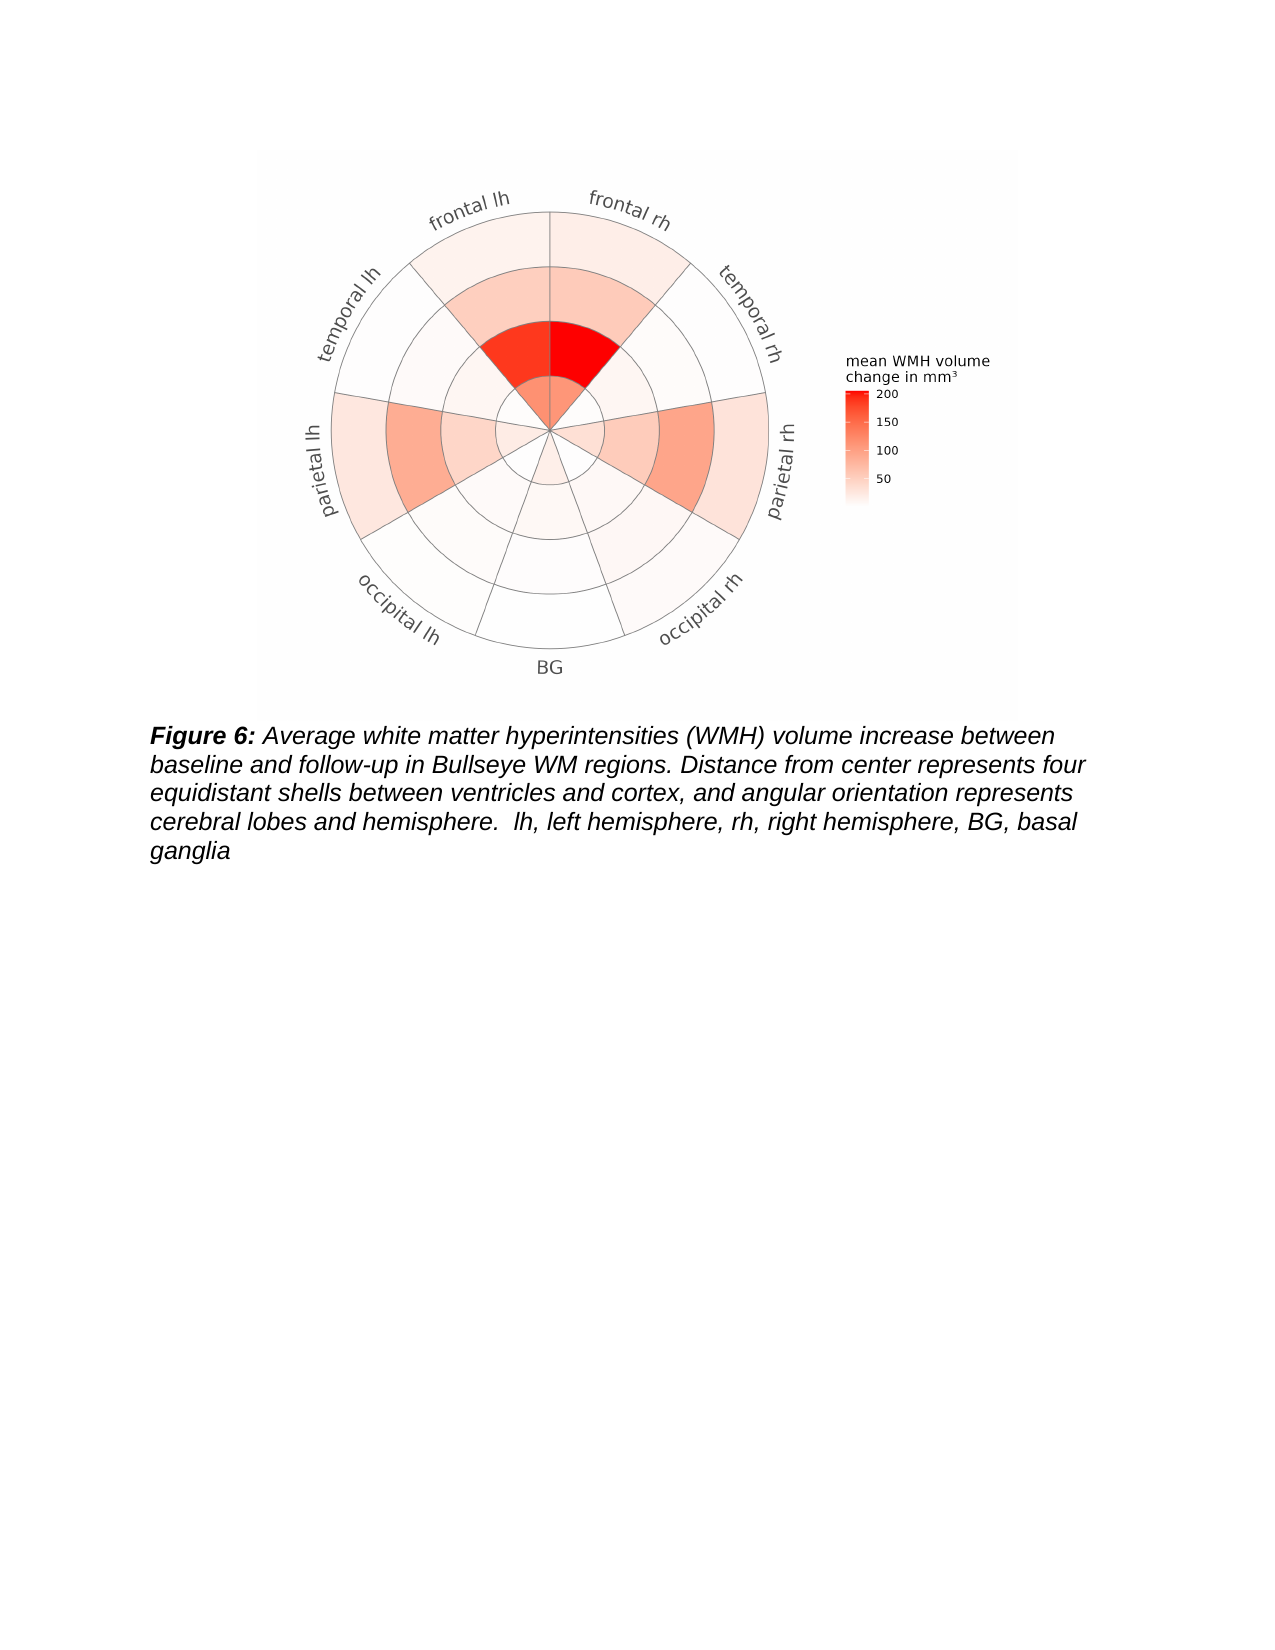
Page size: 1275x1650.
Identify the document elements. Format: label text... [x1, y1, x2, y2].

picture [256, 150, 1019, 721]
text Figure 6: Average white matter hyperintensities (WMH) volume increase between baseline and follow-up in Bullseye WM regions. Distance from center represents four equidistant shells between ventricles and cortex, and angular orientation represents cerebral lobes and hemisphere. lh, left hemisphere, rh, right hemisphere, BG, basal ganglia [150, 150, 1125, 864]
